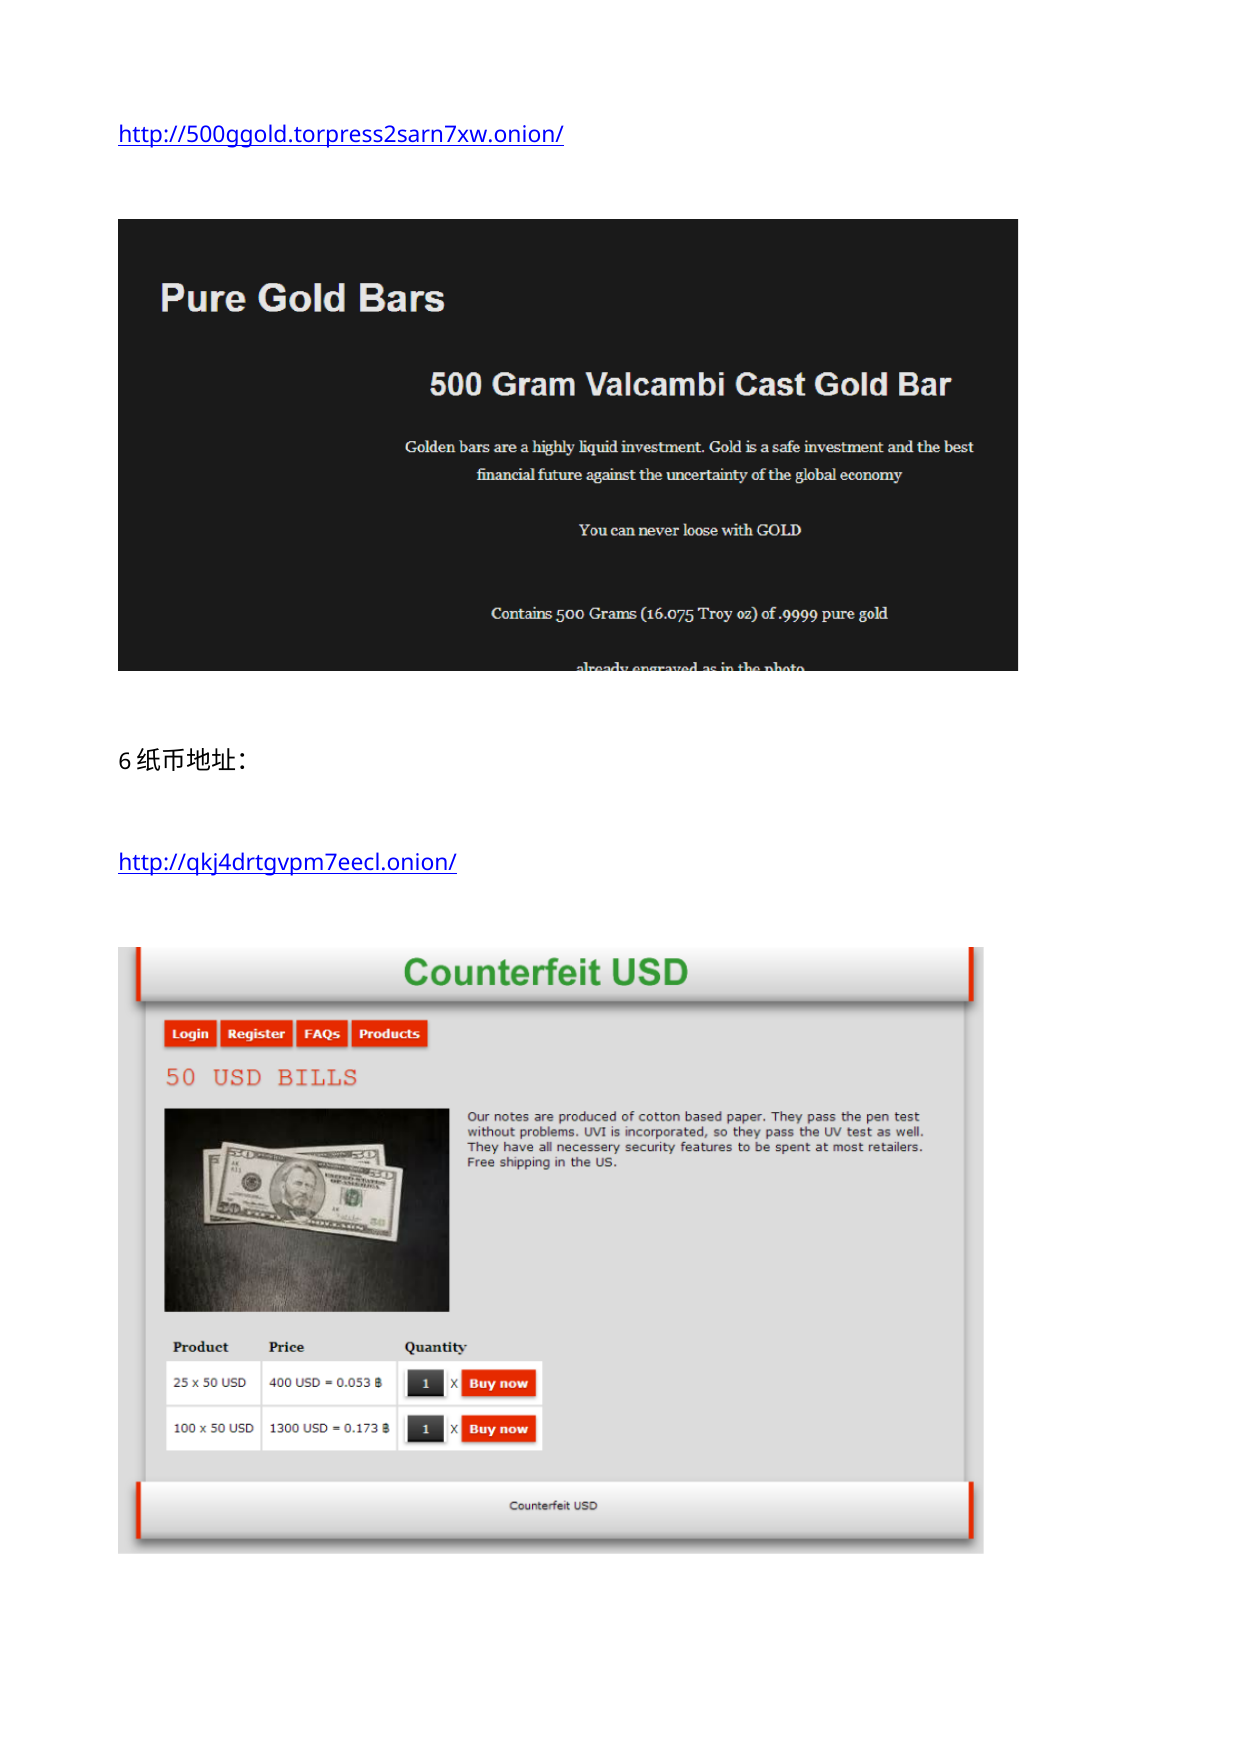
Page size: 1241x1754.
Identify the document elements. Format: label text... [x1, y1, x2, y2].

text http://qkj4drtgvpm7eecl.onion/ [118, 846, 1122, 877]
text 6纸币地址： [118, 740, 1122, 777]
text http://500ggold.torpress2sarn7xw.onion/ [118, 118, 1122, 149]
